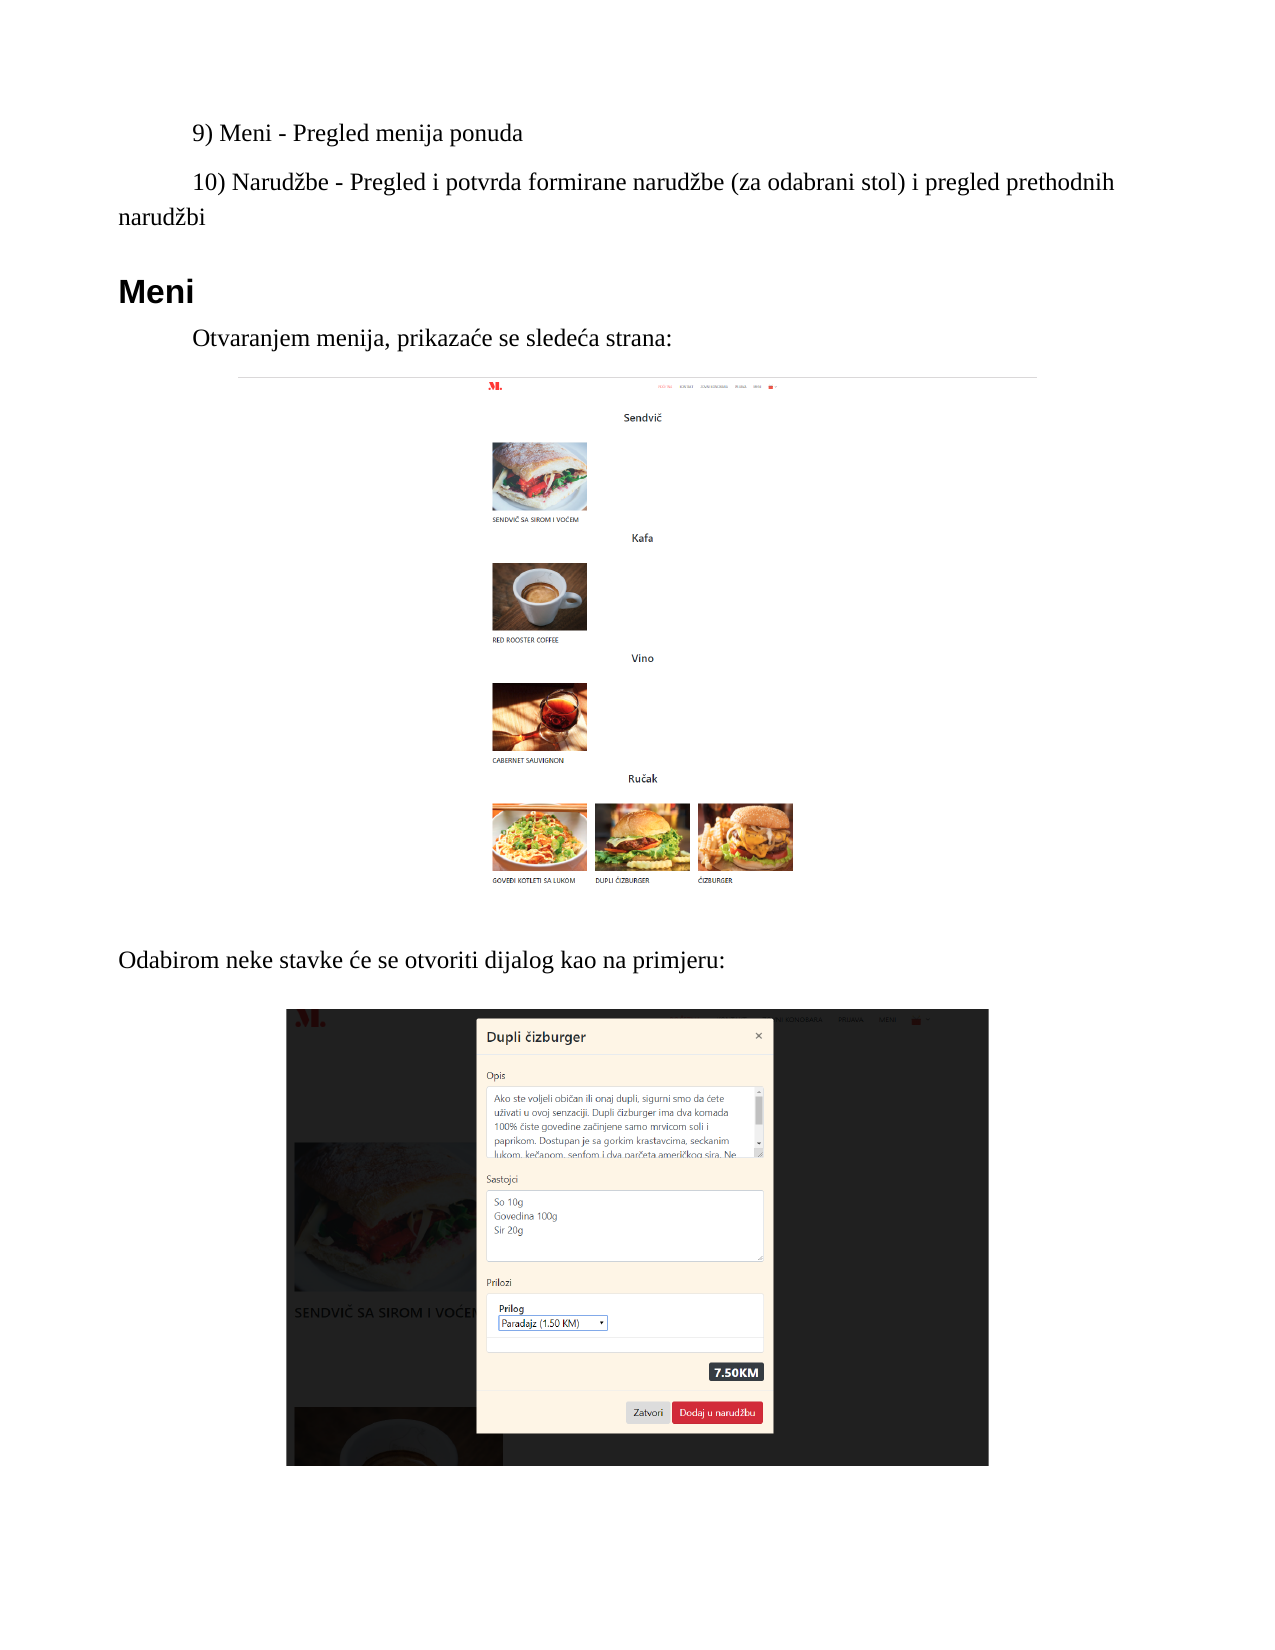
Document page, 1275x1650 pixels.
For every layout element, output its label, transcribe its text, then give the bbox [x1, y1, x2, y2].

text 10) Narudžbe - Pregled i potvrda formirane narudžbe (za odabrani stol) i pregled prethodnih narudžbi [118, 167, 1157, 230]
subtitle Meni [118, 272, 1157, 310]
text 9) Meni - Pregled menija ponuda [118, 118, 1157, 147]
picture [238, 376, 1037, 891]
text Otvaranjem menija, prikazaće se sledeća strana: [118, 323, 1157, 351]
picture [286, 1009, 989, 1466]
text Odabirom neke stavke će se otvoriti dijalog kao na primjeru: [118, 946, 1157, 974]
